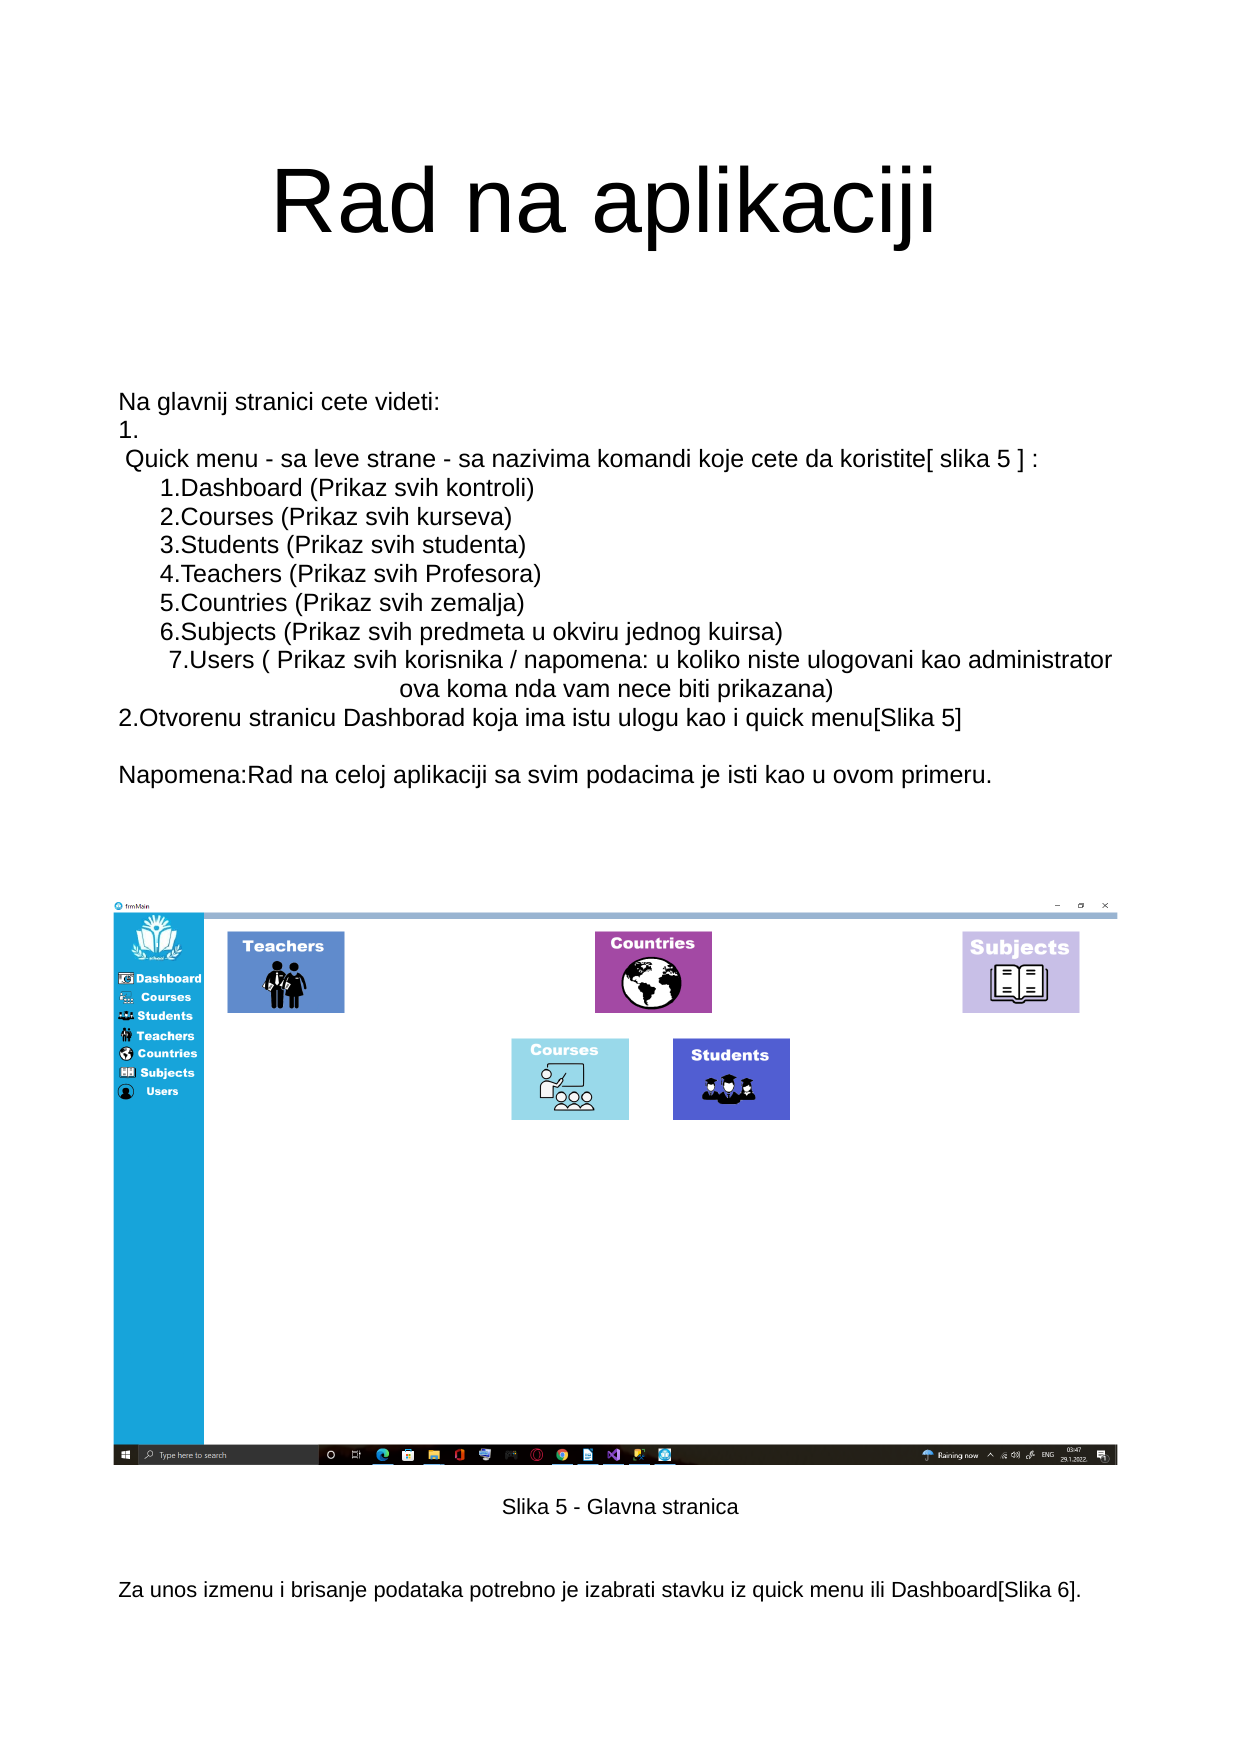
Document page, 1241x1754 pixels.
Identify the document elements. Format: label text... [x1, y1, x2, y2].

text 6.Subjects (Prikaz svih predmeta u okviru jednog kuirsa) [118, 616, 1122, 645]
text Napomena:Rad na celoj aplikaciji sa svim podacima je isti kao u ovom primeru. [118, 760, 1122, 789]
text 4.Teachers (Prikaz svih Profesora) [118, 559, 1122, 588]
picture [113, 900, 1118, 1465]
text 1.Dashboard (Prikaz svih kontroli) [118, 473, 1122, 501]
text Za unos izmenu i brisanje podataka potrebno je izabrati stavku iz quick menu ili Dashboard[Slika 6]. [118, 1576, 1122, 1602]
text 7.Users ( Prikaz svih korisnika / napomena: u koliko niste ulogovani kao administrator ova koma nda vam nece biti prikazana) [118, 645, 1122, 703]
text 1. [118, 415, 1122, 444]
text 3.Students (Prikaz svih studenta) [118, 530, 1122, 559]
text Rad na aplikaciji [118, 147, 1122, 252]
text Slika 5 - Glavna stranica [118, 1494, 1122, 1519]
text Quick menu - sa leve strane - sa nazivima komandi koje cete da koristite[ slika 5 ] : [118, 444, 1122, 473]
text 5.Countries (Prikaz svih zemalja) [118, 588, 1122, 616]
text Na glavnij stranici cete videti: [118, 386, 1122, 415]
text 2.Courses (Prikaz svih kurseva) [118, 501, 1122, 530]
text 2.Otvorenu stranicu Dashborad koja ima istu ulogu kao i quick menu[Slika 5] [118, 703, 1122, 731]
